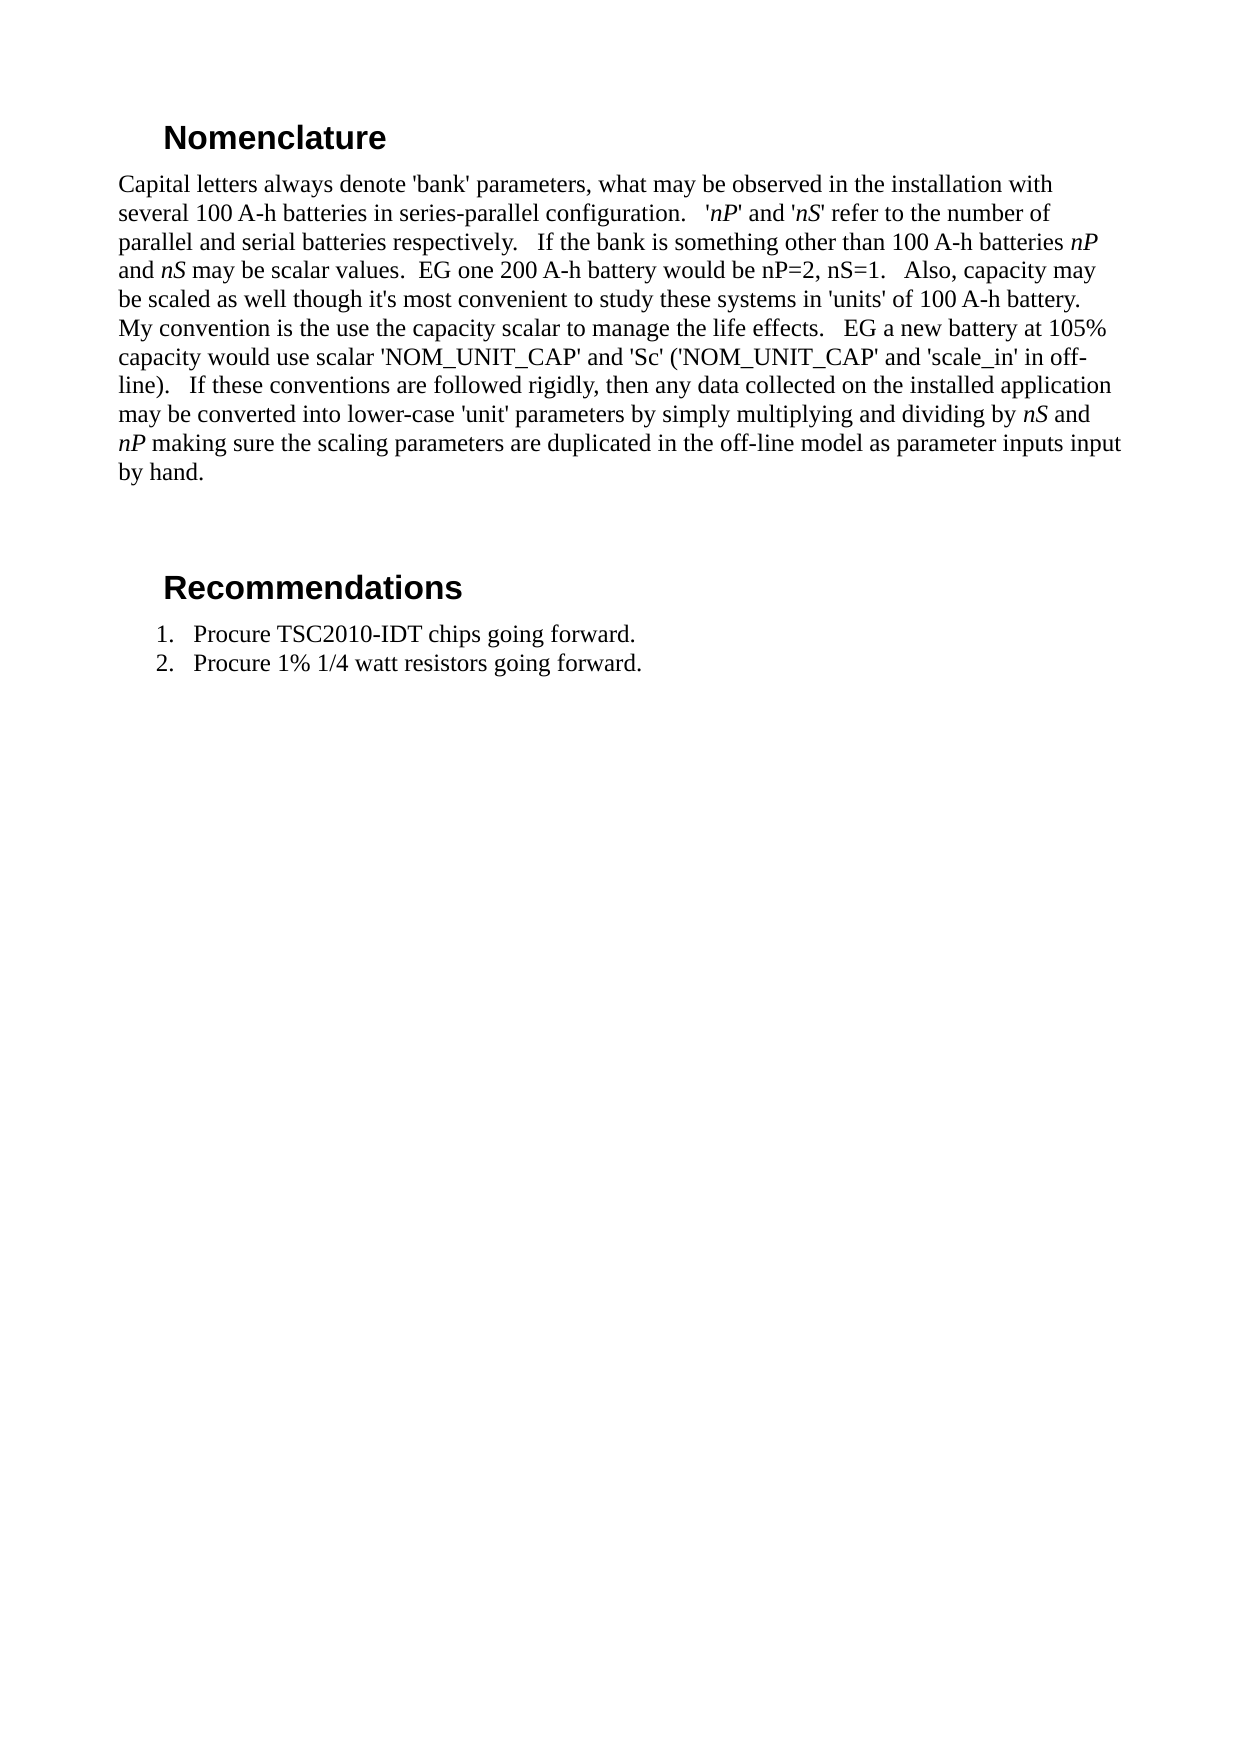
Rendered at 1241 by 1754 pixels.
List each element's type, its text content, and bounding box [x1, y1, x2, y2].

text Capital letters always denote 'bank' parameters, what may be observed in the installation with several 100 A-h batteries in series-parallel configuration. 'nP' and 'nS' refer to the number of parallel and serial batteries respectively. If the bank is something other than 100 A-h batteries nP and nS may be scalar values. EG one 200 A-h battery would be nP=2, nS=1. Also, capacity may be scaled as well though it's most convenient to study these systems in 'units' of 100 A-h battery. My convention is the use the capacity scalar to manage the life effects. EG a new battery at 105% capacity would use scalar 'NOM_UNIT_CAP' and 'Sc' ('NOM_UNIT_CAP' and 'scale_in' in off-line). If these conventions are followed rigidly, then any data collected on the installed application may be converted into lower-case 'unit' parameters by simply multiplying and dividing by nS and nP making sure the scaling parameters are duplicated in the off-line model as parameter inputs input by hand. [118, 169, 1122, 486]
list Procure 1% 1/4 watt resistors going forward. [156, 648, 1122, 677]
subtitle Nomenclature [118, 118, 1122, 157]
subtitle Recommendations [118, 568, 1122, 607]
list Procure TSC2010-IDT chips going forward. [156, 619, 1122, 648]
